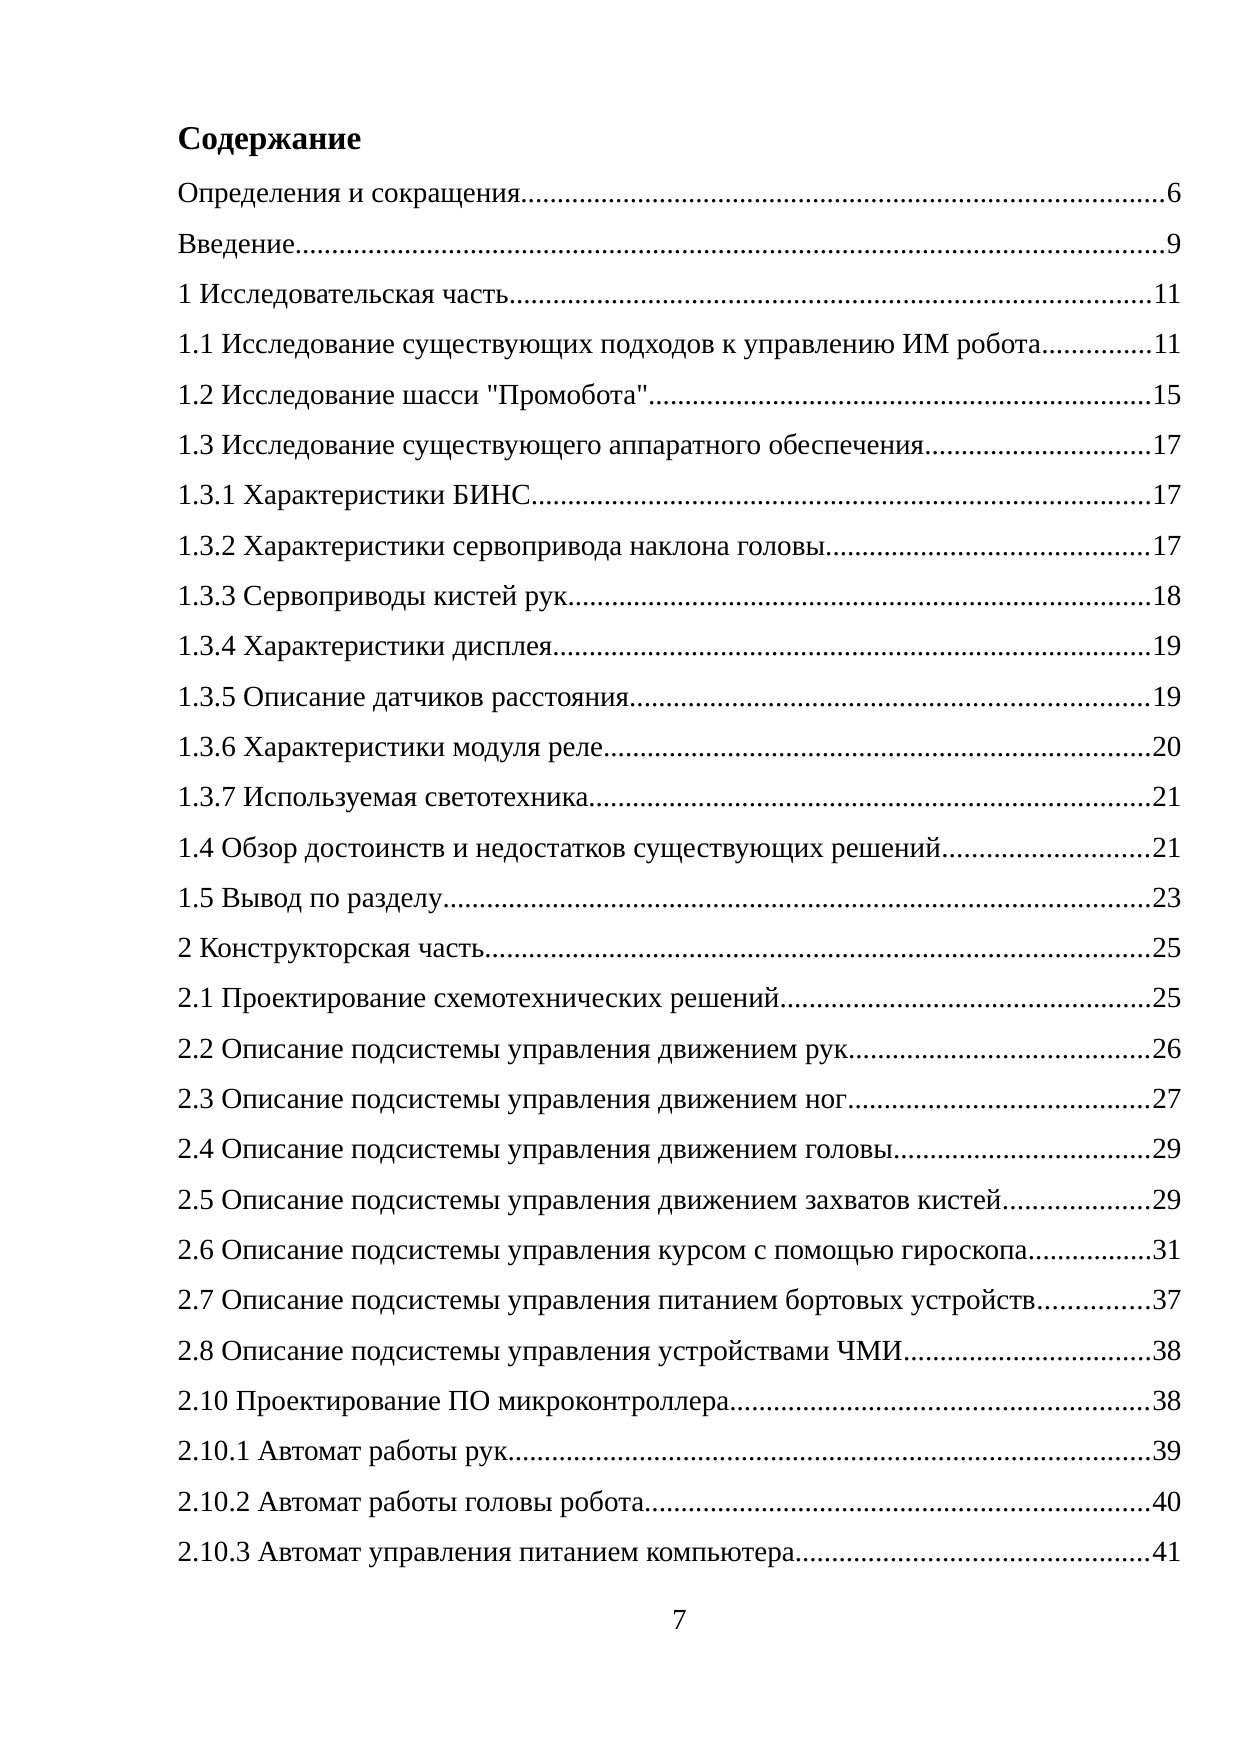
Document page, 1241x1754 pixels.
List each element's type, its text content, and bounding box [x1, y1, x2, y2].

text 1.3.5 Описание датчиков расстояния 19 [177, 679, 1181, 712]
text 2.3 Описание подсистемы управления движением ног 27 [177, 1081, 1181, 1115]
text 1 Исследовательская часть 11 [177, 276, 1181, 310]
text 1.2 Исследование шасси "Промобота" 15 [177, 377, 1181, 410]
text 2.10 Проектирование ПО микроконтроллера 38 [177, 1383, 1181, 1417]
text 1.1 Исследование существующих подходов к управлению ИМ робота 11 [177, 327, 1181, 360]
text 2.4 Описание подсистемы управления движением головы 29 [177, 1132, 1181, 1165]
text 1.3.1 Характеристики БИНС 17 [177, 477, 1181, 511]
text 1.3.6 Характеристики модуля реле 20 [177, 729, 1181, 763]
text Введение 9 [177, 226, 1181, 259]
text 1.3 Исследование существующего аппаратного обеспечения 17 [177, 427, 1181, 461]
text 1.3.7 Используемая светотехника 21 [177, 779, 1181, 813]
text 1.5 Вывод по разделу 23 [177, 880, 1181, 913]
text 2.5 Описание подсистемы управления движением захватов кистей 29 [177, 1182, 1181, 1215]
text 2 Конструкторская часть 25 [177, 930, 1181, 964]
text 1.4 Обзор достоинств и недостатков существующих решений 21 [177, 830, 1181, 863]
text 2.1 Проектирование схемотехнических решений 25 [177, 981, 1181, 1014]
text 2.2 Описание подсистемы управления движением рук 26 [177, 1031, 1181, 1064]
text 2.8 Описание подсистемы управления устройствами ЧМИ 38 [177, 1333, 1181, 1366]
text 2.10.2 Автомат работы головы робота 40 [177, 1484, 1181, 1517]
text Определения и сокращения 6 [177, 176, 1181, 209]
subtitle Содержание [177, 118, 1181, 156]
text 1.3.3 Сервоприводы кистей рук 18 [177, 578, 1181, 612]
text 2.7 Описание подсистемы управления питанием бортовых устройств 37 [177, 1282, 1181, 1316]
text 2.6 Описание подсистемы управления курсом с помощью гироскопа 31 [177, 1232, 1181, 1266]
text 2.10.1 Автомат работы рук 39 [177, 1433, 1181, 1467]
text 2.10.3 Автомат управления питанием компьютера 41 [177, 1534, 1181, 1568]
text 1.3.4 Характеристики дисплея 19 [177, 628, 1181, 662]
text 1.3.2 Характеристики сервопривода наклона головы 17 [177, 528, 1181, 561]
